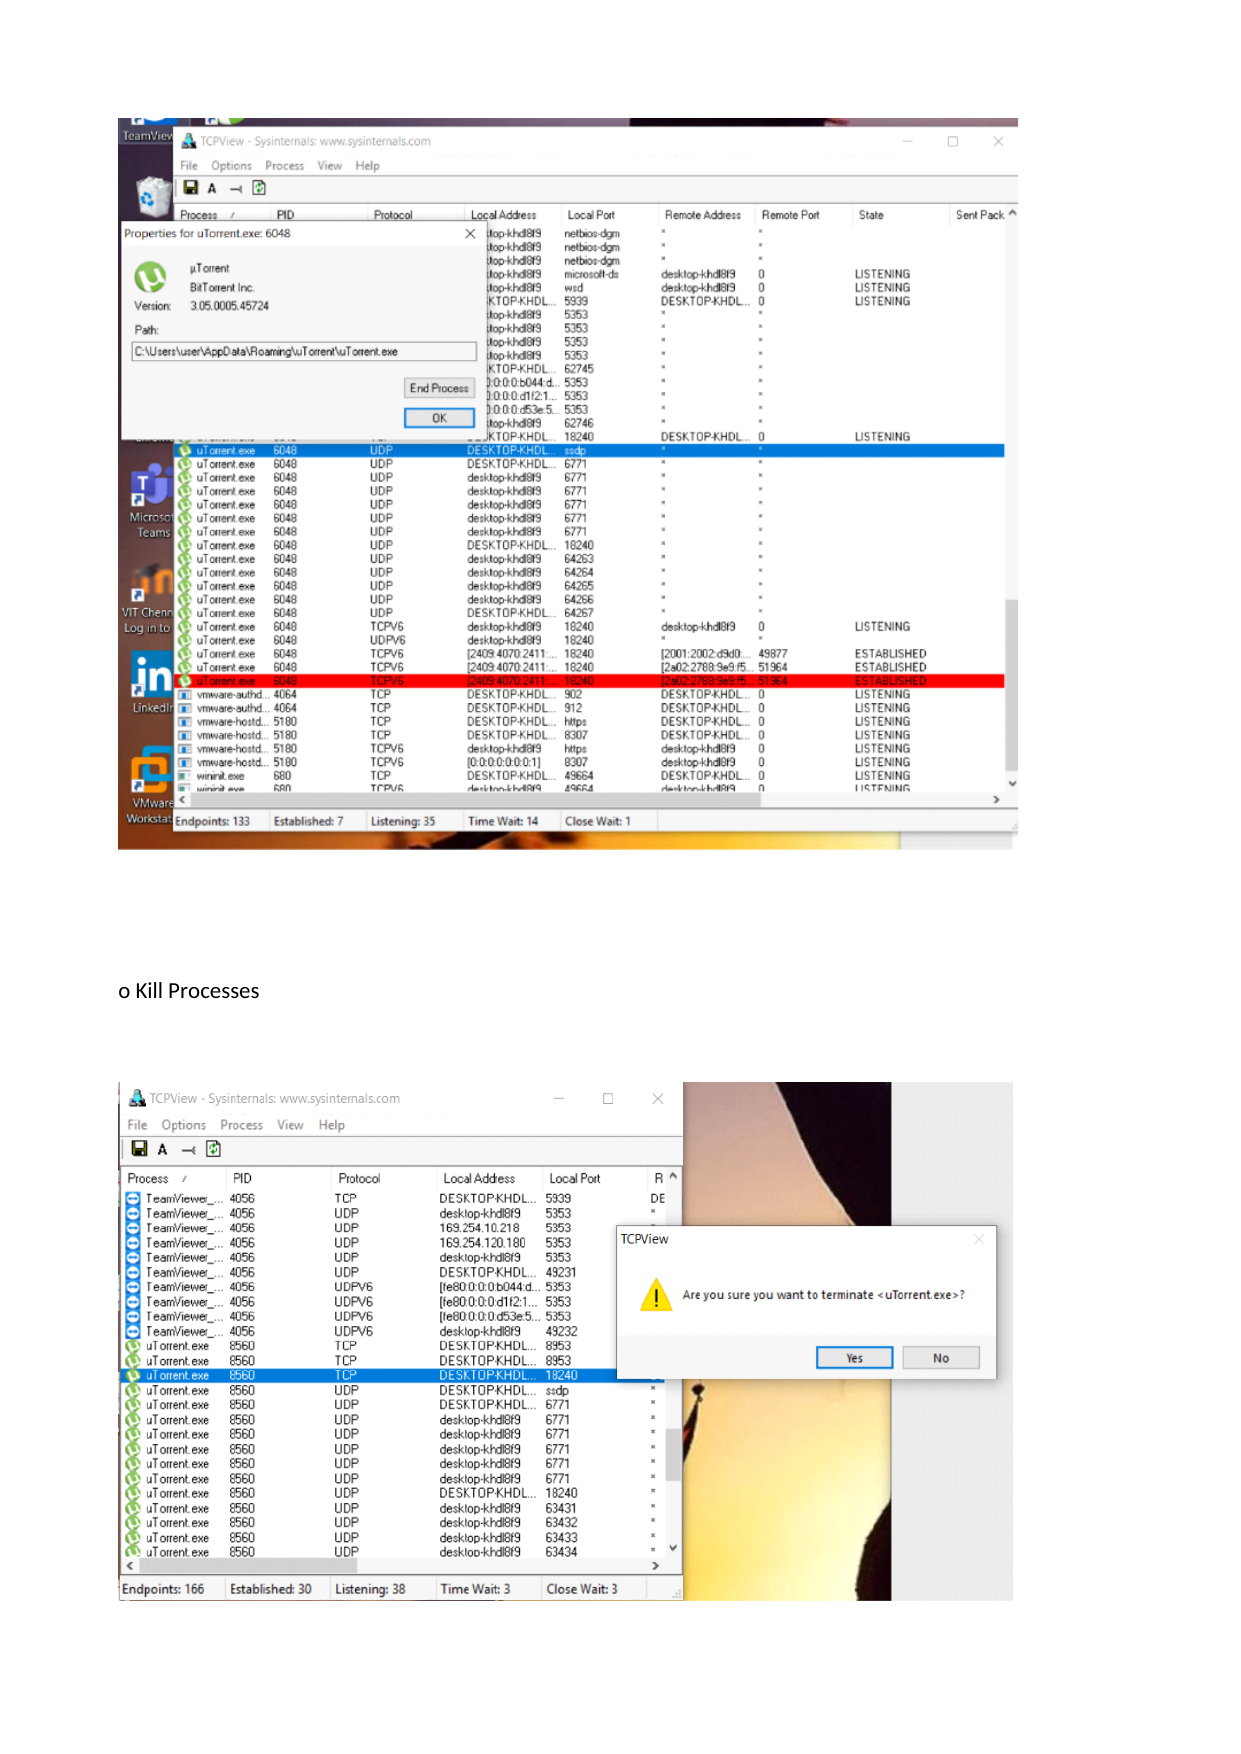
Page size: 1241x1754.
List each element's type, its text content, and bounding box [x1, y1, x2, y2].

text o Kill Processes [118, 976, 1122, 1004]
